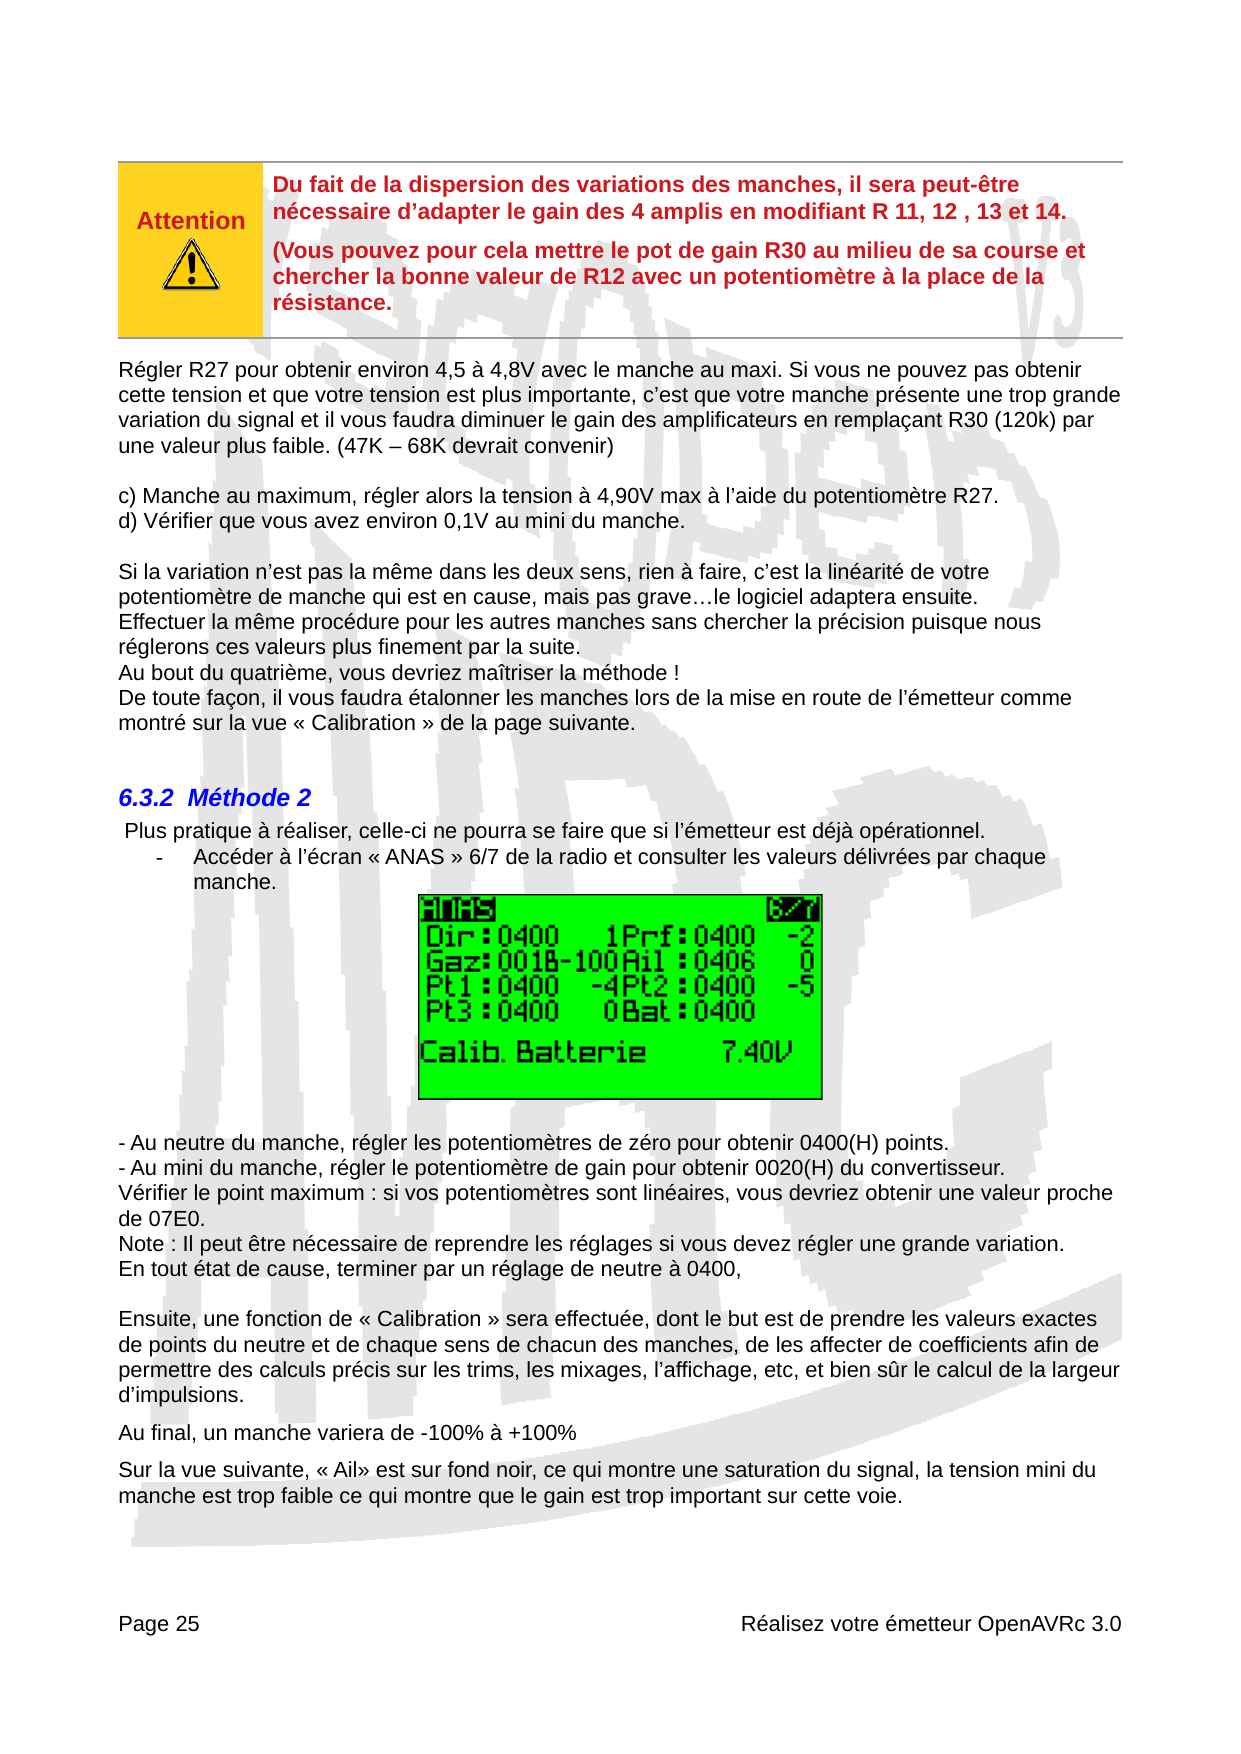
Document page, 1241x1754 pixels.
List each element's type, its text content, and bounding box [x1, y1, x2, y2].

table_header Du fait de la dispersion des variations des manches, il sera peut-être nécessaire d’adapter le gain des 4 amplis en modifiant R 11, 12 , 13 et 14. (Vous pouvez pour cela mettre le pot de gain R30 au milieu de sa course et chercher la bonne valeur de R12 avec un potentiomètre à la place de la résistance. [264, 163, 1122, 337]
text En tout état de cause, terminer par un réglage de neutre à 0400, [118, 1256, 1122, 1281]
text c) Manche au maximum, régler alors la tension à 4,90V max à l’aide du potentiomètre R27. [118, 483, 1122, 508]
text Au final, un manche variera de -100% à +100% [118, 1419, 1122, 1445]
text Effectuer la même procédure pour les autres manches sans chercher la précision puisque nous réglerons ces valeurs plus finement par la suite. [118, 609, 1122, 659]
text Si la variation n’est pas la même dans les deux sens, rien à faire, c’est la linéarité de votre potentiomètre de manche qui est en cause, mais pas grave…le logiciel adaptera ensuite. [118, 558, 1122, 609]
table_header Attention [118, 163, 263, 337]
text d) Vérifier que vous avez environ 0,1V au mini du manche. [118, 508, 1122, 533]
text Ensuite, une fonction de « Calibration » sera effectuée, dont le but est de prendre les valeurs exactes de points du neutre et de chaque sens de chacun des manches, de les affecter de coefficients afin de permettre des calculs précis sur les trims, les mixages, l’affichage, etc, et bien sûr le calcul de la largeur d’impulsions. [118, 1306, 1122, 1407]
text Note : Il peut être nécessaire de reprendre les réglages si vous devez régler une grande variation. [118, 1231, 1122, 1256]
picture [418, 894, 823, 1100]
text Vérifier le point maximum : si vos potentiomètres sont linéaires, vous devriez obtenir une valeur proche de 07E0. [118, 1180, 1122, 1231]
text Régler R27 pour obtenir environ 4,5 à 4,8V avec le manche au maxi. Si vous ne pouvez pas obtenir cette tension et que votre tension est plus importante, c’est que votre manche présente une trop grande variation du signal et il vous faudra diminuer le gain des amplificateurs en remplaçant R30 (120k) par une valeur plus faible. (47K – 68K devrait convenir) [118, 357, 1122, 458]
text Au bout du quatrième, vous devriez maîtriser la méthode ! [118, 659, 1122, 684]
text Sur la vue suivante, « Ail» est sur fond noir, ce qui montre une saturation du signal, la tension mini du manche est trop faible ce qui montre que le gain est trop important sur cette voie. [118, 1457, 1122, 1508]
subtitle 6.3.2 Méthode 2 [118, 783, 1122, 812]
text De toute façon, il vous faudra étalonner les manches lors de la mise en route de l’émetteur comme montré sur la vue « Calibration » de la page suivante. [118, 684, 1122, 735]
text - Au mini du manche, régler le potentiomètre de gain pour obtenir 0020(H) du convertisseur. [118, 1155, 1122, 1180]
list Accéder à l’écran « ANAS » 6/7 de la radio et consulter les valeurs délivrées par chaque manche. [156, 844, 1122, 894]
text Plus pratique à réaliser, celle-ci ne pourra se faire que si l’émetteur est déjà opérationnel. [118, 818, 1122, 844]
picture [158, 234, 224, 294]
text - Au neutre du manche, régler les potentiomètres de zéro pour obtenir 0400(H) points. [118, 1130, 1122, 1155]
